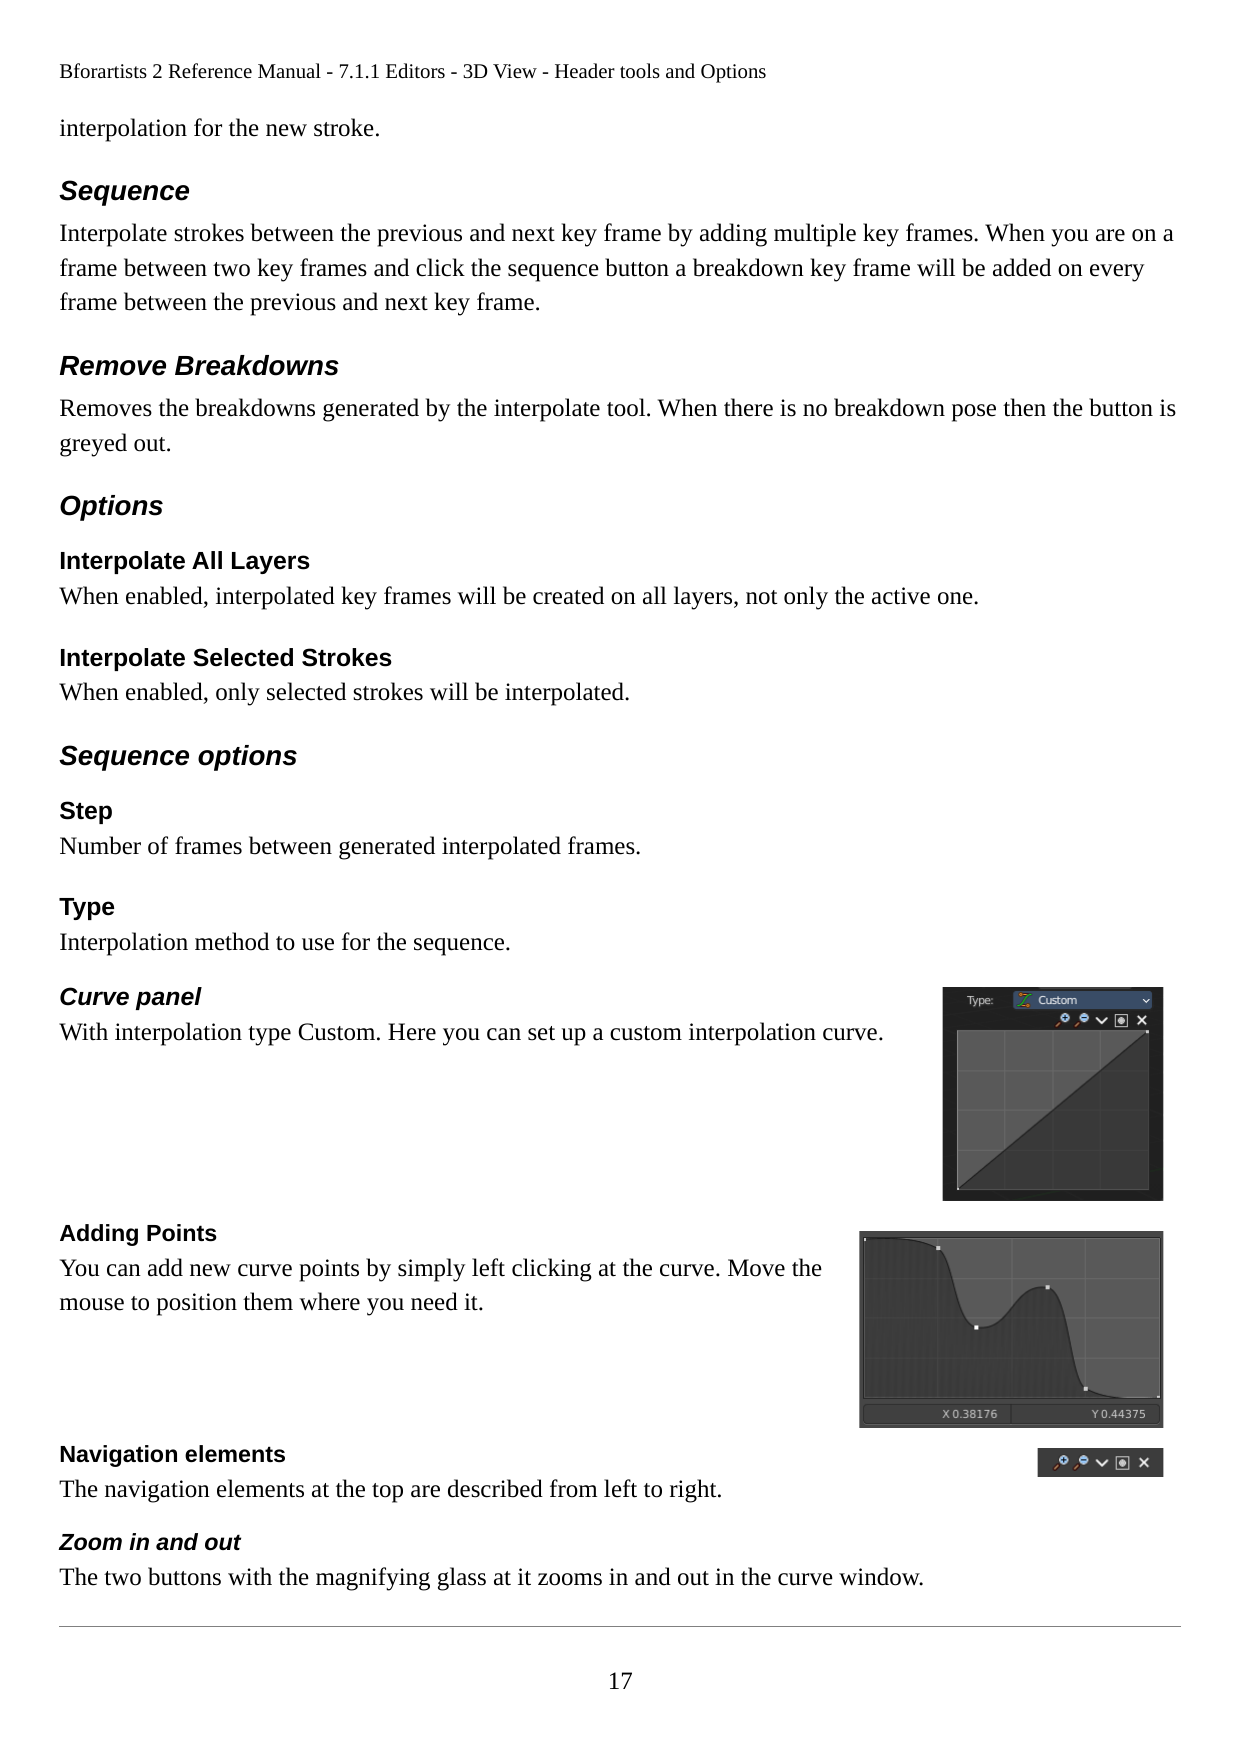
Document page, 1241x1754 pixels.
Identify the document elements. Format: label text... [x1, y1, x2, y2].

subtitle Adding Points [59, 1220, 1181, 1246]
picture [942, 987, 1164, 1201]
subtitle Curve panel [59, 982, 1181, 1011]
subtitle Step [59, 796, 1181, 824]
text Interpolation method to use for the sequence. [59, 927, 1181, 956]
text The two buttons with the magnifying glass at it zooms in and out in the curve window. [59, 1562, 1181, 1591]
subtitle Options [59, 489, 1181, 521]
text Number of frames between generated interpolated frames. [59, 831, 1181, 859]
text Interpolate strokes between the previous and next key frame by adding multiple key frames. When you are on a frame between two key frames and click the sequence button a breakdown key frame will be added on every frame between the previous and next key frame. [59, 218, 1181, 316]
picture [1037, 1448, 1164, 1477]
text You can add new curve points by simply left clicking at the curve. Move the mouse to position them where you need it. [59, 1253, 859, 1316]
subtitle Remove Breakdowns [59, 349, 1181, 381]
text With interpolation type Custom. Here you can set up a custom interpolation curve. [59, 1017, 942, 1046]
text interpolation for the new stroke. [59, 113, 1181, 141]
subtitle Interpolate All Layers [59, 546, 1181, 575]
subtitle Sequence [59, 174, 1181, 206]
text The navigation elements at the top are described from left to right. [59, 1474, 1181, 1502]
text When enabled, only selected strokes will be interpolated. [59, 677, 1181, 706]
text When enabled, interpolated key frames will be created on all layers, not only the active one. [59, 581, 1181, 610]
subtitle Interpolate Selected Strokes [59, 643, 1181, 671]
text Removes the breakdowns generated by the interpolate tool. When there is no breakdown pose then the button is greyed out. [59, 393, 1181, 457]
subtitle Sequence options [59, 739, 1181, 771]
subtitle Type [59, 892, 1181, 921]
subtitle Navigation elements [59, 1441, 1181, 1467]
picture [859, 1231, 1164, 1428]
subtitle Zoom in and out [59, 1529, 1181, 1556]
